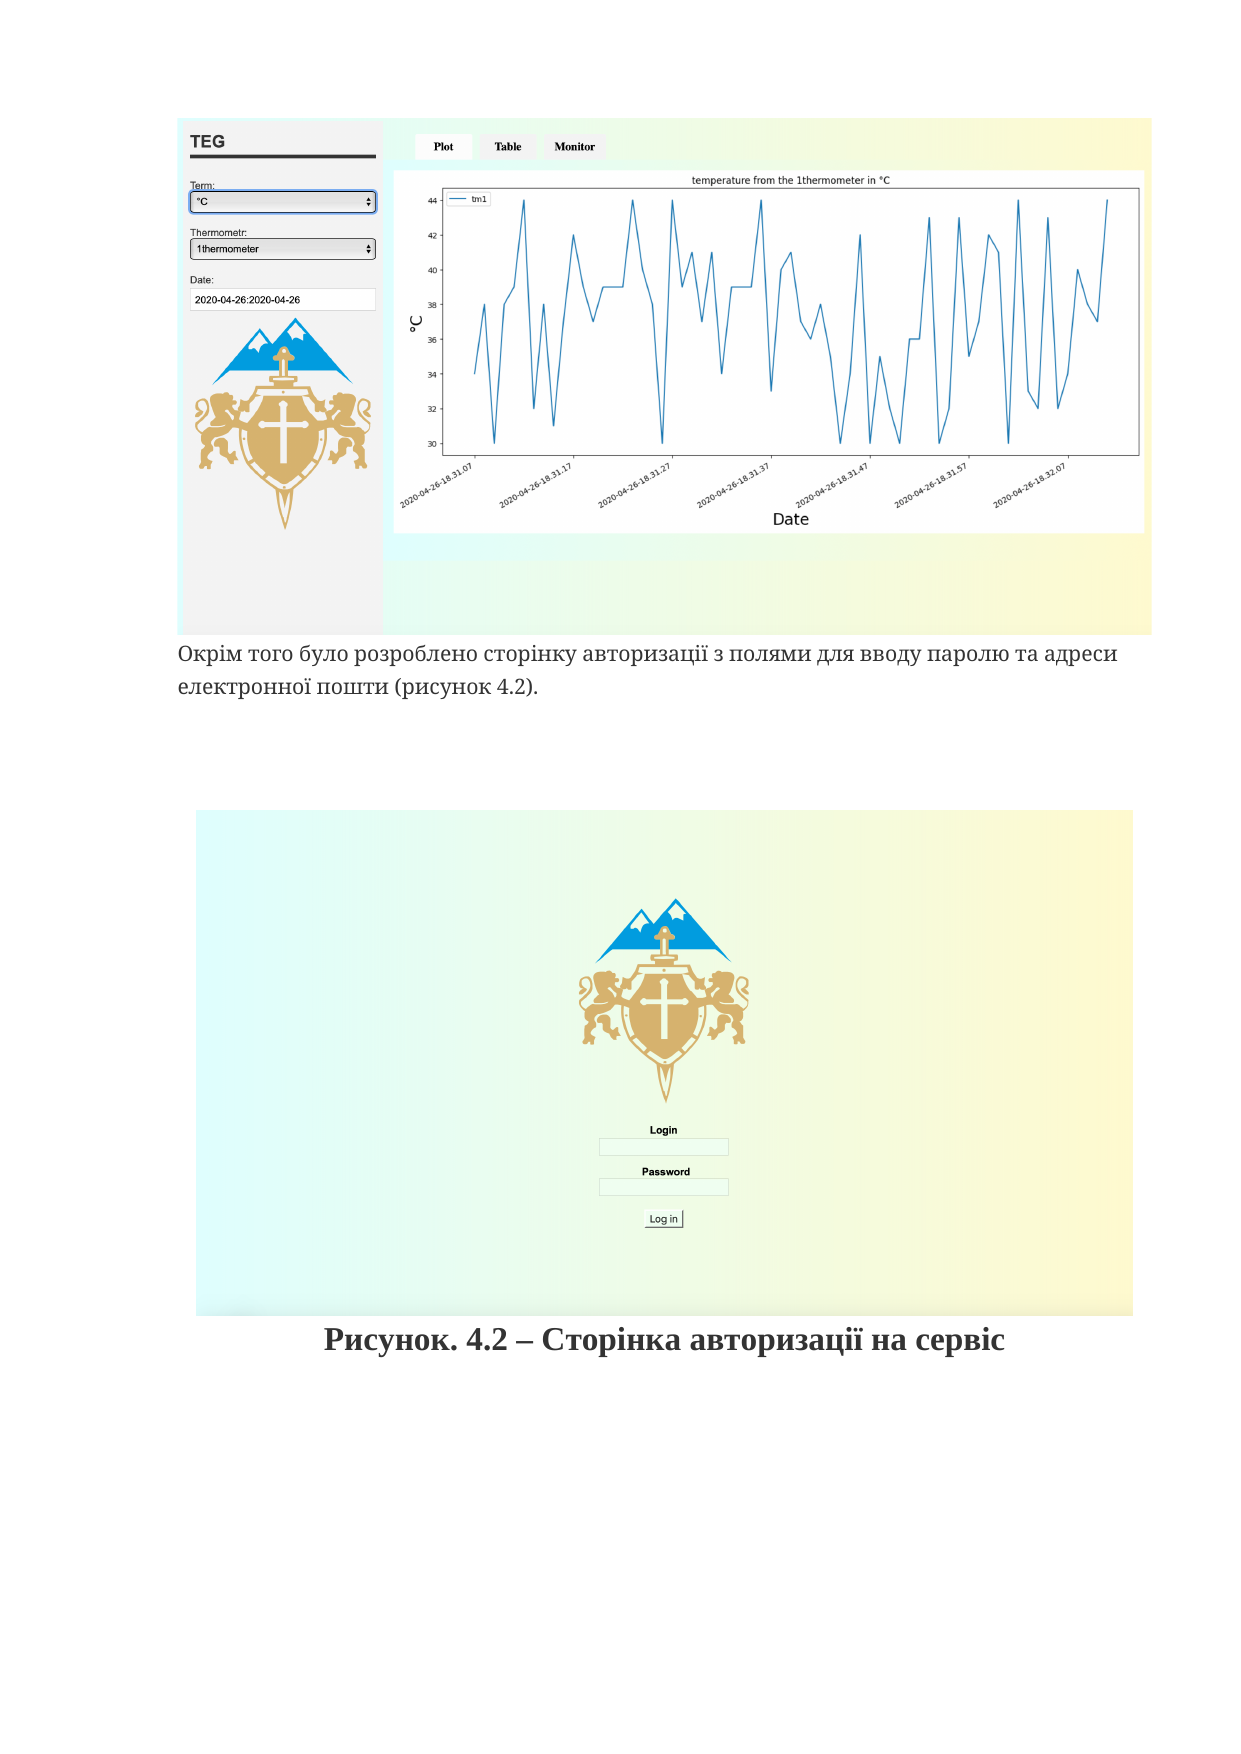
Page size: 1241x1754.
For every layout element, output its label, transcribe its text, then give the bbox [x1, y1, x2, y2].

text Окрім того було розроблено сторінку авторизації з полями для вводу паролю та адреси електронної пошти (рисунок 4.2). [177, 635, 1152, 701]
picture [196, 810, 1133, 1316]
picture [177, 118, 1152, 635]
subtitle Рисунок. 4.2 – Сторінка авторизації на сервіс [177, 794, 1152, 1358]
